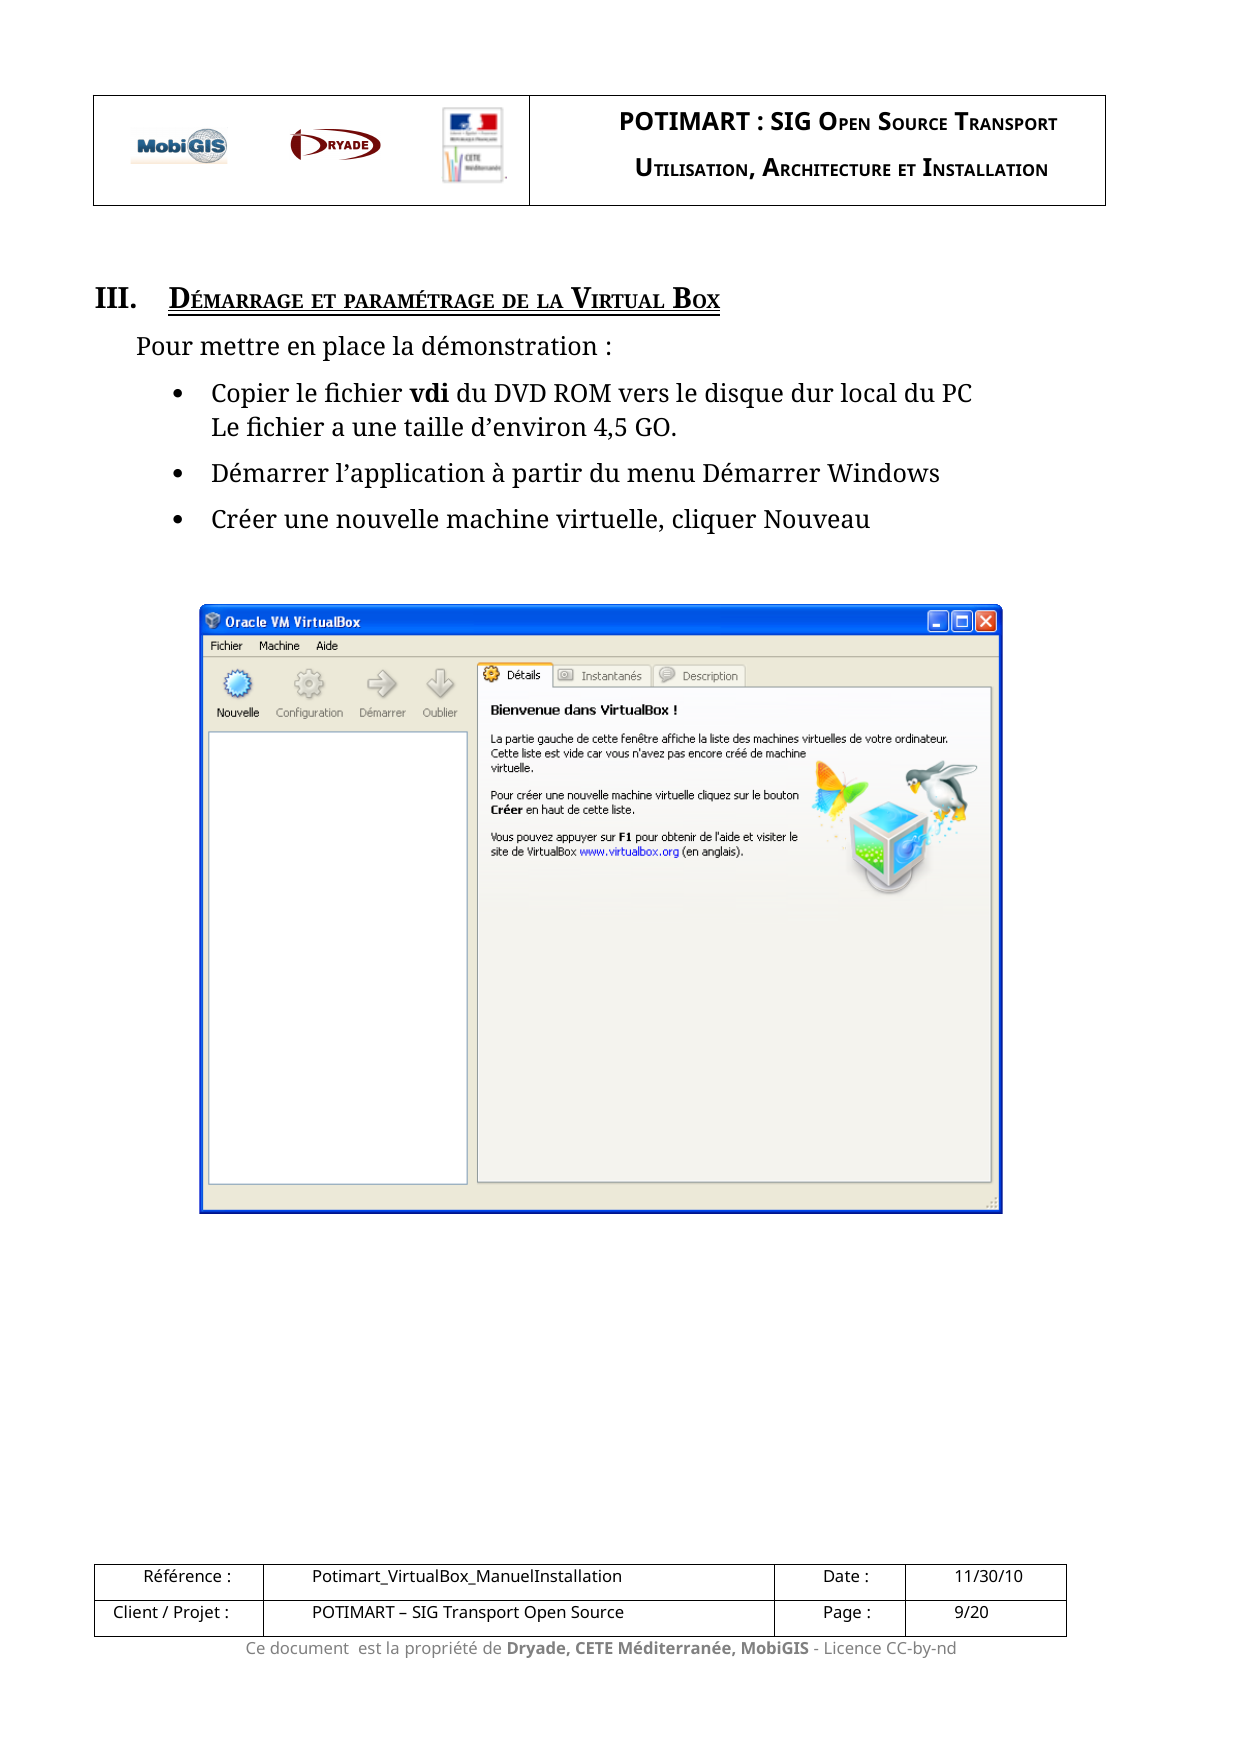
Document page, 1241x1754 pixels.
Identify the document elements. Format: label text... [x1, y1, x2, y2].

text Pour mettre en place la démonstration : [94, 329, 1107, 363]
list Démarrer l’application à partir du menu Démarrer Windows [173, 456, 1107, 490]
subtitle Démarrage et paramétrage de la Virtual Box [94, 277, 1107, 317]
list Créer une nouvelle machine virtuelle, cliquer Nouveau [173, 502, 1107, 536]
picture [130, 127, 228, 164]
picture [199, 604, 1003, 1214]
picture [441, 106, 507, 185]
picture [289, 129, 381, 160]
list Copier le fichier vdi du DVD ROM vers le disque dur local du PC Le fichier a une taille d’environ 4,5 GO. [173, 376, 1107, 443]
